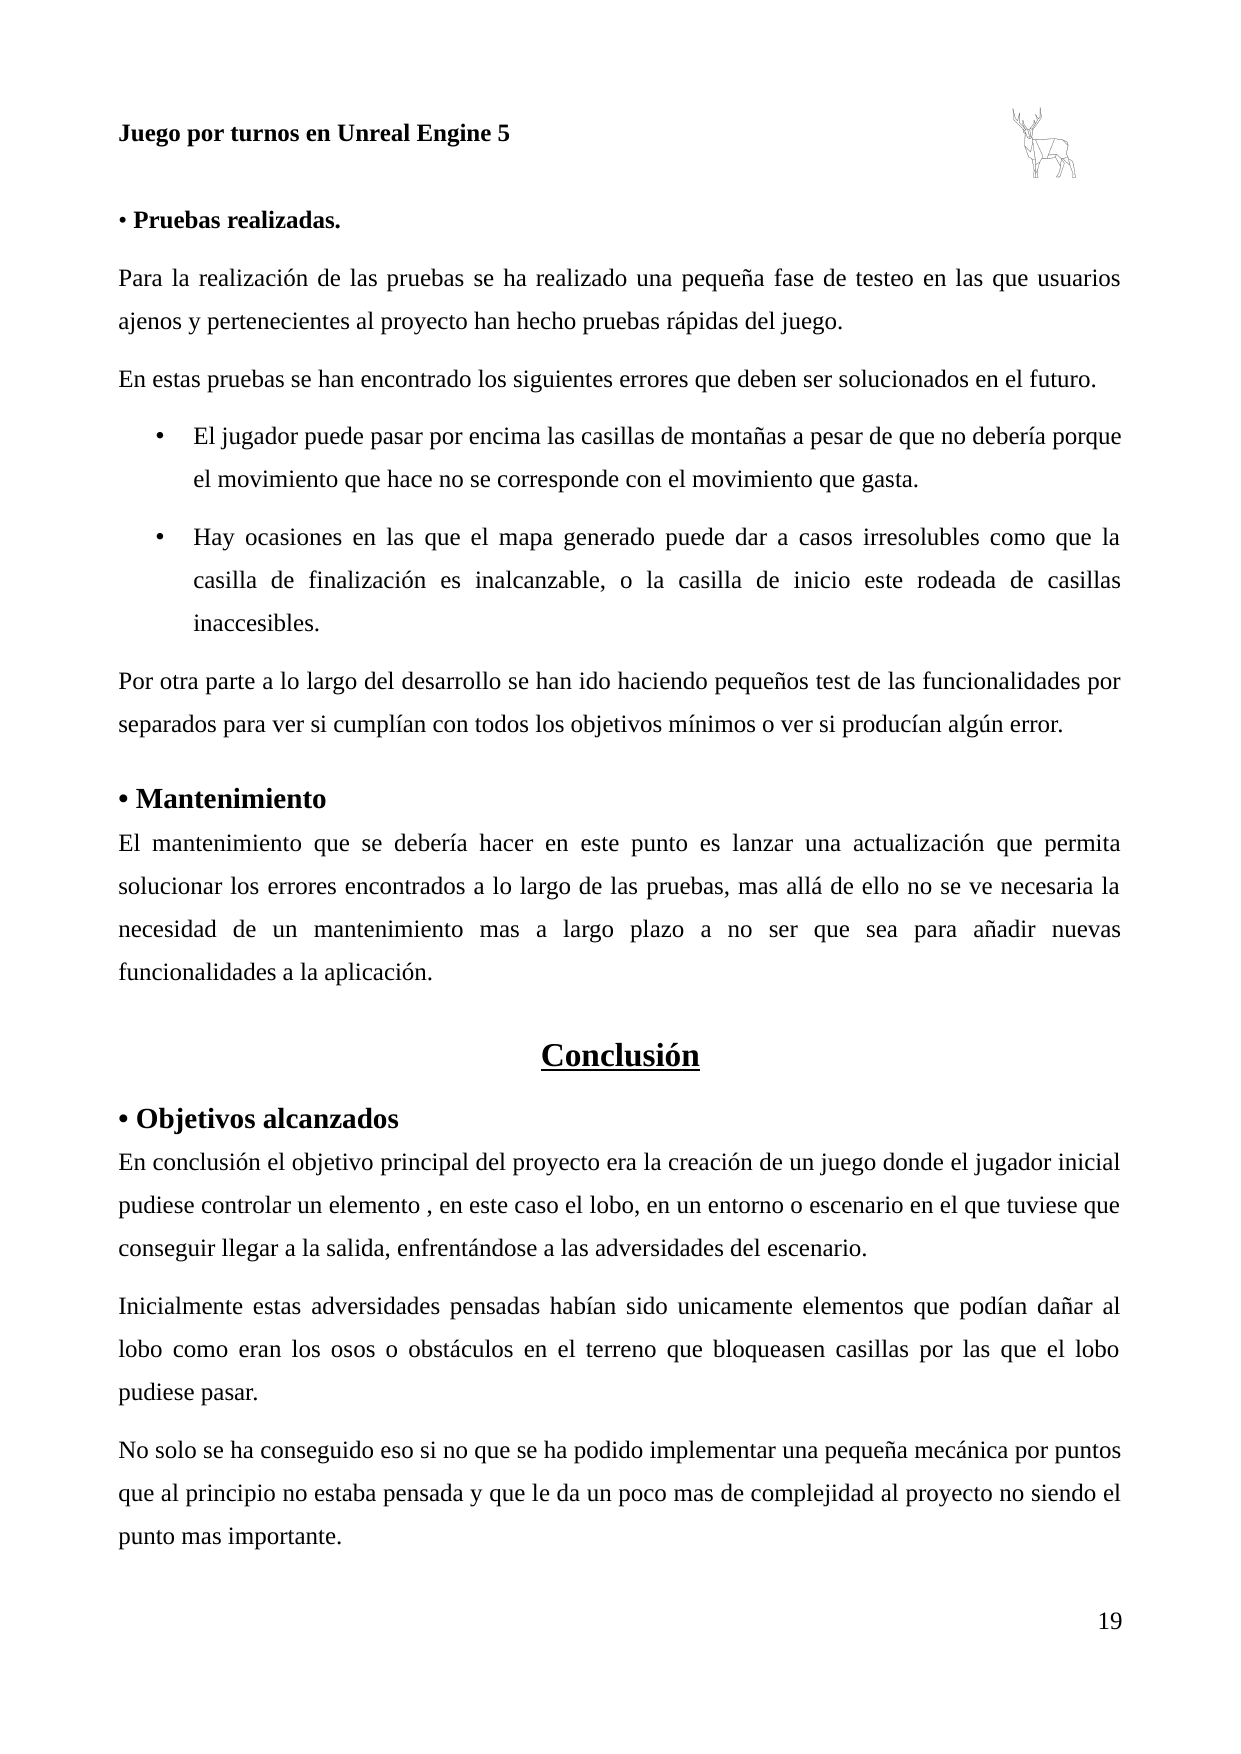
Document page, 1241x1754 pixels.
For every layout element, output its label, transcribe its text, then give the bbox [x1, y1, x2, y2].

picture [1004, 98, 1091, 186]
subtitle Conclusión [118, 1036, 1122, 1074]
list El jugador puede pasar por encima las casillas de montañas a pesar de que no debería porque el movimiento que hace no se corresponde con el movimiento que gasta. [156, 421, 1122, 493]
text En conclusión el objetivo principal del proyecto era la creación de un juego donde el jugador inicial pudiese controlar un elemento , en este caso el lobo, en un entorno o escenario en el que tuviese que conseguir llegar a la salida, enfrentándose a las adversidades del escenario. [118, 1147, 1122, 1262]
text Por otra parte a lo largo del desarrollo se han ido haciendo pequeños test de las funcionalidades por separados para ver si cumplían con todos los objetivos mínimos o ver si producían algún error. [118, 666, 1122, 738]
text No solo se ha conseguido eso si no que se ha podido implementar una pequeña mecánica por puntos que al principio no estaba pensada y que le da un poco mas de complejidad al proyecto no siendo el punto mas importante. [118, 1435, 1122, 1550]
text Para la realización de las pruebas se ha realizado una pequeña fase de testeo en las que usuarios ajenos y pertenecientes al proyecto han hecho pruebas rápidas del juego. [118, 263, 1122, 335]
text Inicialmente estas adversidades pensadas habían sido unicamente elementos que podían dañar al lobo como eran los osos o obstáculos en el terreno que bloqueasen casillas por las que el lobo pudiese pasar. [118, 1291, 1122, 1406]
text En estas pruebas se han encontrado los siguientes errores que deben ser solucionados en el futuro. [118, 364, 1122, 392]
text El mantenimiento que se debería hacer en este punto es lanzar una actualización que permita solucionar los errores encontrados a lo largo de las pruebas, mas allá de ello no se ve necesaria la necesidad de un mantenimiento mas a largo plazo a no ser que sea para añadir nuevas funcionalidades a la aplicación. [118, 828, 1122, 986]
text • Pruebas realizadas. [118, 205, 1122, 234]
subtitle • Objetivos alcanzados [118, 1101, 1122, 1134]
list Hay ocasiones en las que el mapa generado puede dar a casos irresolubles como que la casilla de finalización es inalcanzable, o la casilla de inicio este rodeada de casillas inaccesibles. [156, 522, 1122, 637]
subtitle • Mantenimiento [118, 782, 1122, 815]
